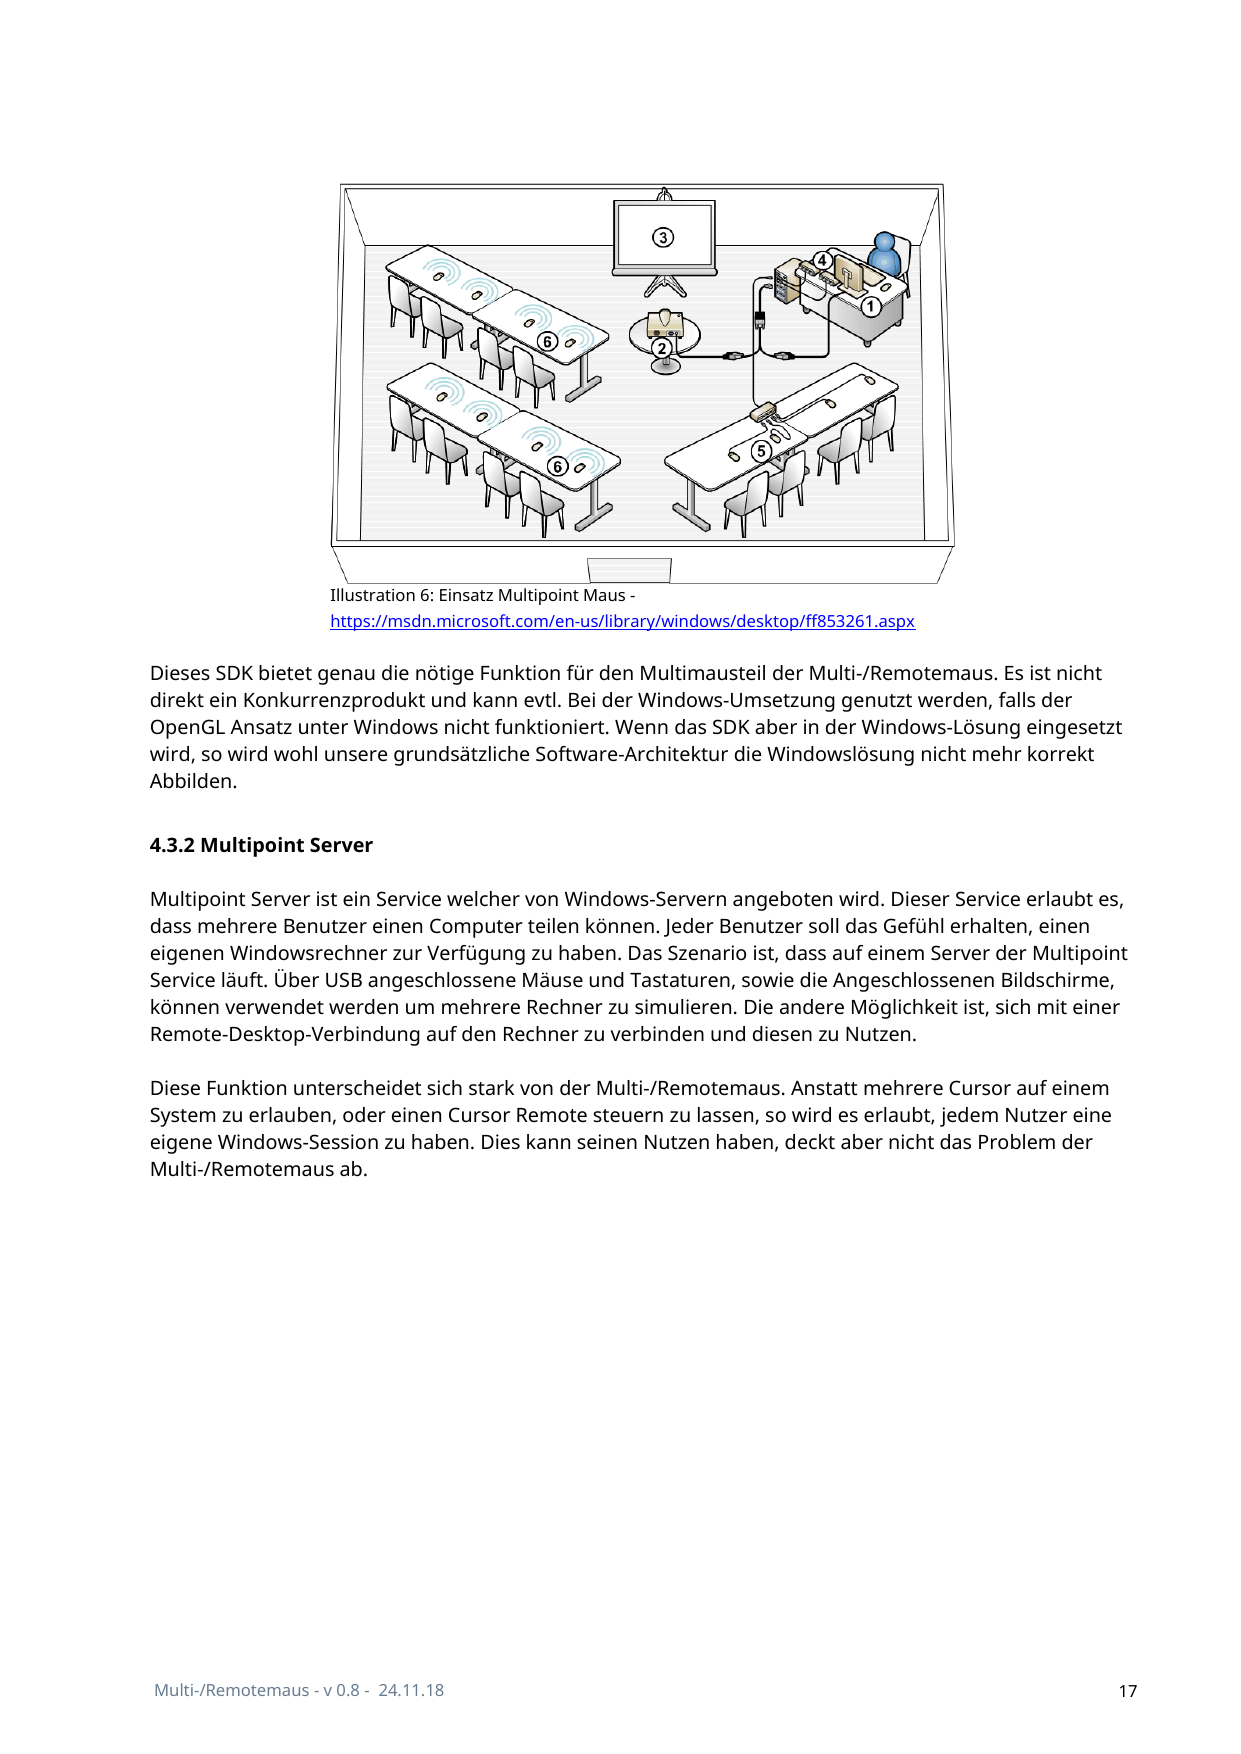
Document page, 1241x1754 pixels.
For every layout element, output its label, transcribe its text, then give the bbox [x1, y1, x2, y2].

text Illustration 6: Einsatz Multipoint Maus - https://msdn.microsoft.com/en-us/library/windows/desktop/ff853261.aspx [330, 584, 955, 632]
text Diese Funktion unterscheidet sich stark von der Multi-/Remotemaus. Anstatt mehrere Cursor auf einem System zu erlauben, oder einen Cursor Remote steuern zu lassen, so wird es erlaubt, jedem Nutzer eine eigene Windows-Session zu haben. Dies kann seinen Nutzen haben, deckt aber nicht das Problem der Multi-/Remotemaus ab. [149, 1074, 1136, 1182]
picture [330, 183, 955, 584]
text Multipoint Server ist ein Service welcher von Windows-Servern angeboten wird. Dieser Service erlaubt es, dass mehrere Benutzer einen Computer teilen können. Jeder Benutzer soll das Gefühl erhalten, einen eigenen Windowsrechner zur Verfügung zu haben. Das Szenario ist, dass auf einem Server der Multipoint Service läuft. Über USB angeschlossene Mäuse und Tastaturen, sowie die Angeschlossenen Bildschirme, können verwendet werden um mehrere Rechner zu simulieren. Die andere Möglichkeit ist, sich mit einer Remote-Desktop-Verbindung auf den Rechner zu verbinden und diesen zu Nutzen. [149, 886, 1136, 1047]
text Dieses SDK bietet genau die nötige Funktion für den Multimausteil der Multi-/Remotemaus. Es ist nicht direkt ein Konkurrenzprodukt und kann evtl. Bei der Windows-Umsetzung genutzt werden, falls der OpenGL Ansatz unter Windows nicht funktioniert. Wenn das SDK aber in der Windows-Lösung eingesetzt wird, so wird wohl unsere grundsätzliche Software-Architektur die Windowslösung nicht mehr korrekt Abbilden. [149, 659, 1136, 794]
subtitle Multipoint Server [149, 832, 1136, 858]
